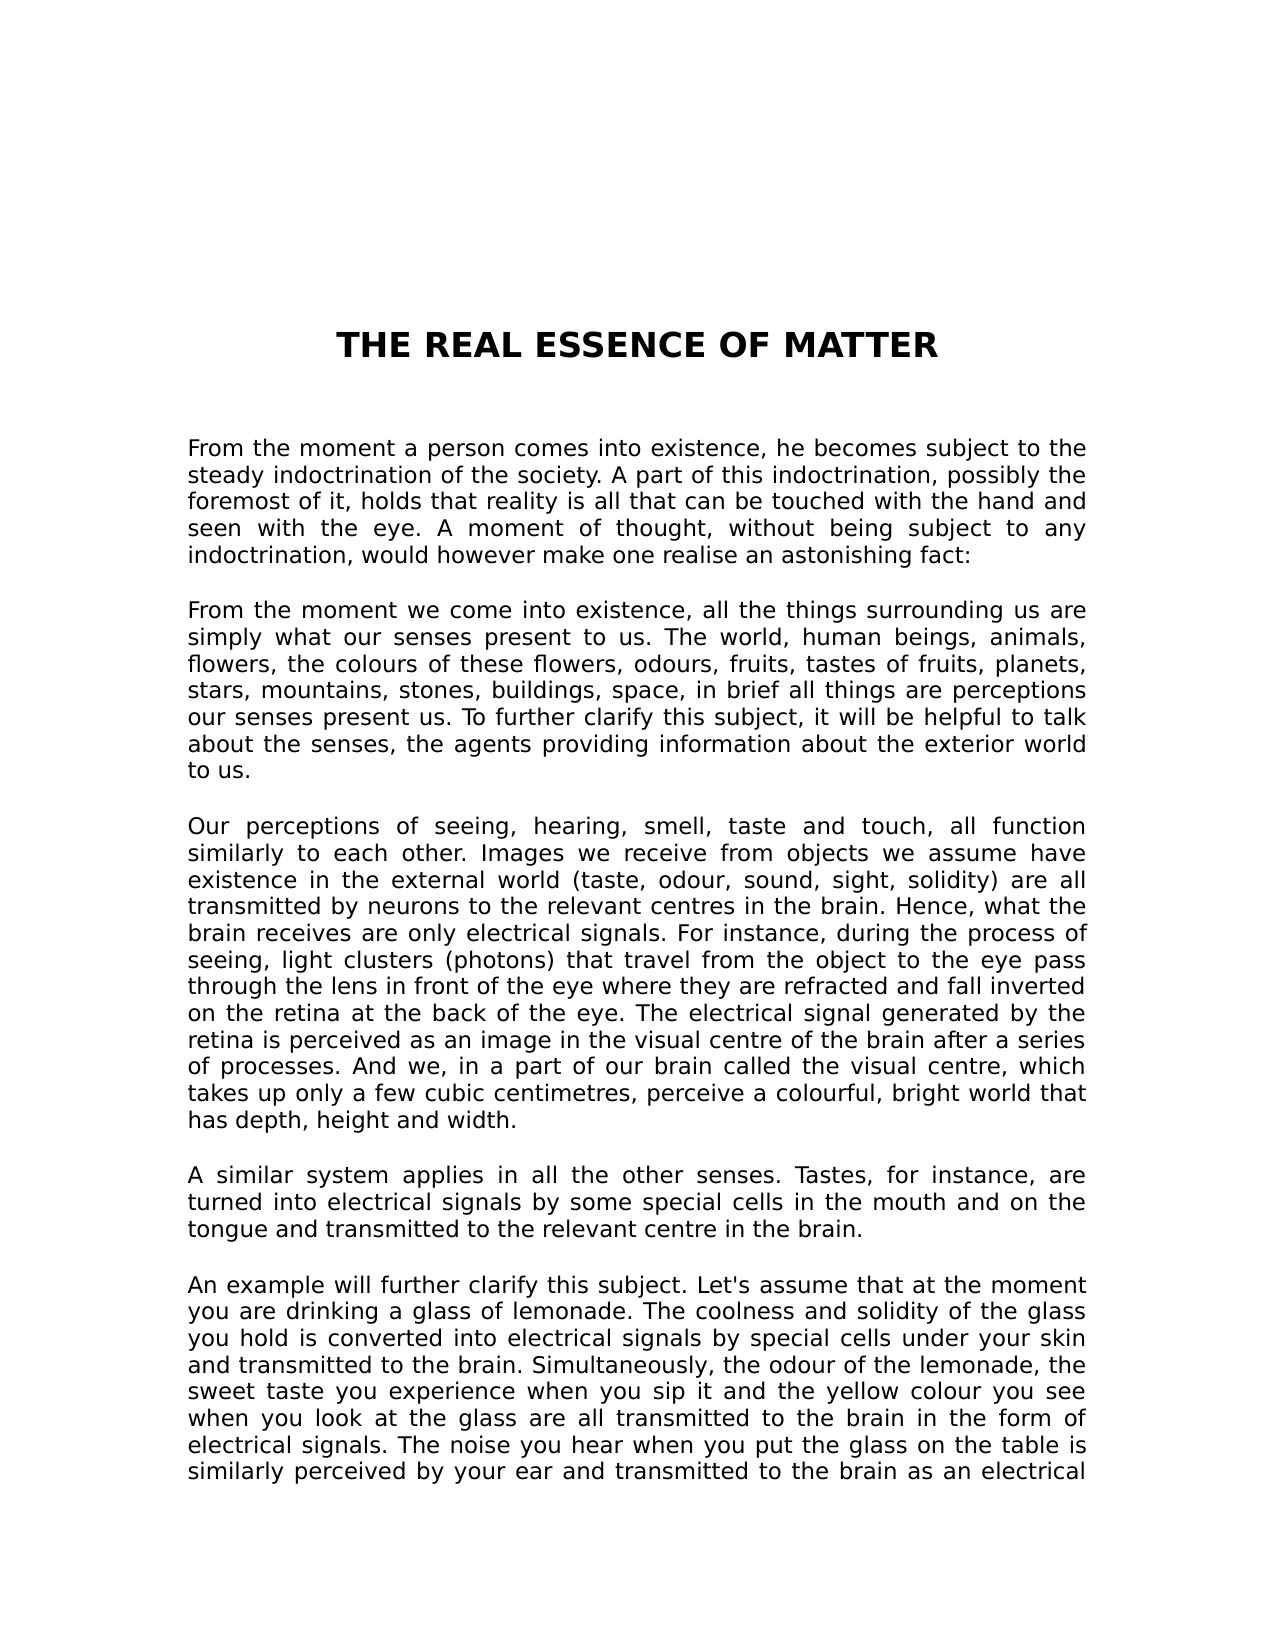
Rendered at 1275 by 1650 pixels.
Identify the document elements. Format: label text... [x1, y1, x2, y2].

text From the moment we come into existence, all the things surrounding us are simply what our senses present to us. The world, human beings, animals, flowers, the colours of these flowers, odours, fruits, tastes of fruits, planets, stars, mountains, stones, buildings, space, in brief all things are perceptions our senses present us. To further clarify this subject, it will be helpful to talk about the senses, the agents providing information about the exterior world to us. [187, 598, 1088, 784]
text Our perceptions of seeing, hearing, smell, taste and touch, all function similarly to each other. Images we receive from objects we assume have existence in the external world (taste, odour, sound, sight, solidity) are all transmitted by neurons to the relevant centres in the brain. Hence, what the brain receives are only electrical signals. For instance, during the process of seeing, light clusters (photons) that travel from the object to the eye pass through the lens in front of the eye where they are refracted and fall inverted on the retina at the back of the eye. The electrical signal generated by the retina is perceived as an image in the visual centre of the brain after a series of processes. And we, in a part of our brain called the visual centre, which takes up only a few cubic centimetres, perceive a colourful, bright world that has depth, height and width. [187, 813, 1088, 1133]
text A similar system applies in all the other senses. Tastes, for instance, are turned into electrical signals by some special cells in the mouth and on the tongue and transmitted to the relevant centre in the brain. [187, 1163, 1088, 1243]
text From the moment a person comes into existence, he becomes subject to the steady indoctrination of the society. A part of this indoctrination, possibly the foremost of it, holds that reality is all that can be touched with the hand and seen with the eye. A moment of thought, without being subject to any indoctrination, would however make one realise an astonishing fact: [187, 435, 1088, 568]
text An example will further clarify this subject. Let's assume that at the moment you are drinking a glass of lemonade. The coolness and solidity of the glass you hold is converted into electrical signals by special cells under your skin and transmitted to the brain. Simultaneously, the odour of the lemonade, the sweet taste you experience when you sip it and the yellow colour you see when you look at the glass are all transmitted to the brain in the form of electrical signals. The noise you hear when you put the glass on the table is similarly perceived by your ear and transmitted to the brain as an electrical [187, 1272, 1088, 1485]
text THE REAL ESSENCE OF MATTER [187, 326, 1088, 366]
